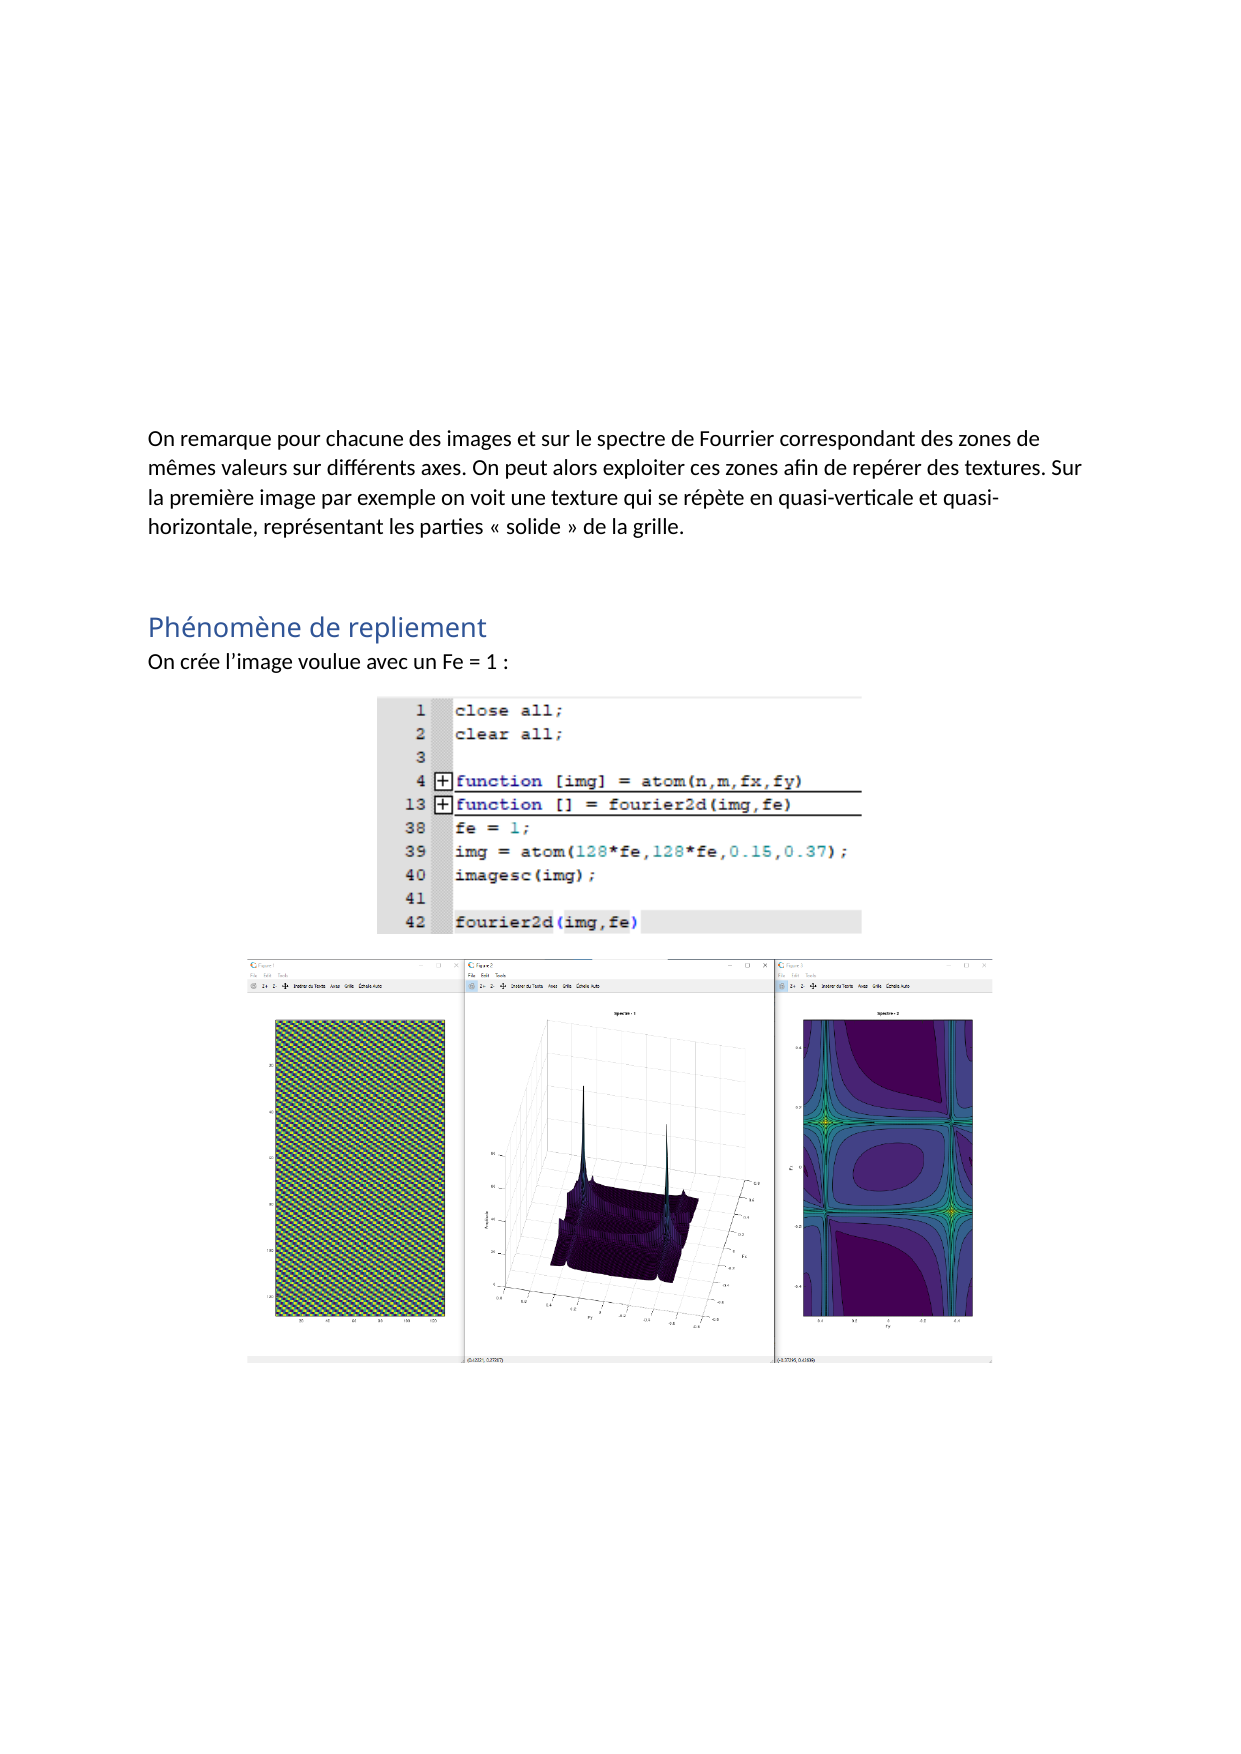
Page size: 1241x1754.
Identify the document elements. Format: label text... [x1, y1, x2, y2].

text On crée l’image voulue avec un Fe = 1 : [148, 647, 1093, 675]
subtitle Phénomène de repliement [148, 608, 1093, 645]
text On remarque pour chacune des images et sur le spectre de Fourrier correspondant des zones de mêmes valeurs sur différents axes. On peut alors exploiter ces zones afin de repérer des textures. Sur la première image par exemple on voit une texture qui se répète en quasi-verticale et quasi-horizontale, représentant les parties « solide » de la grille. [148, 424, 1093, 540]
